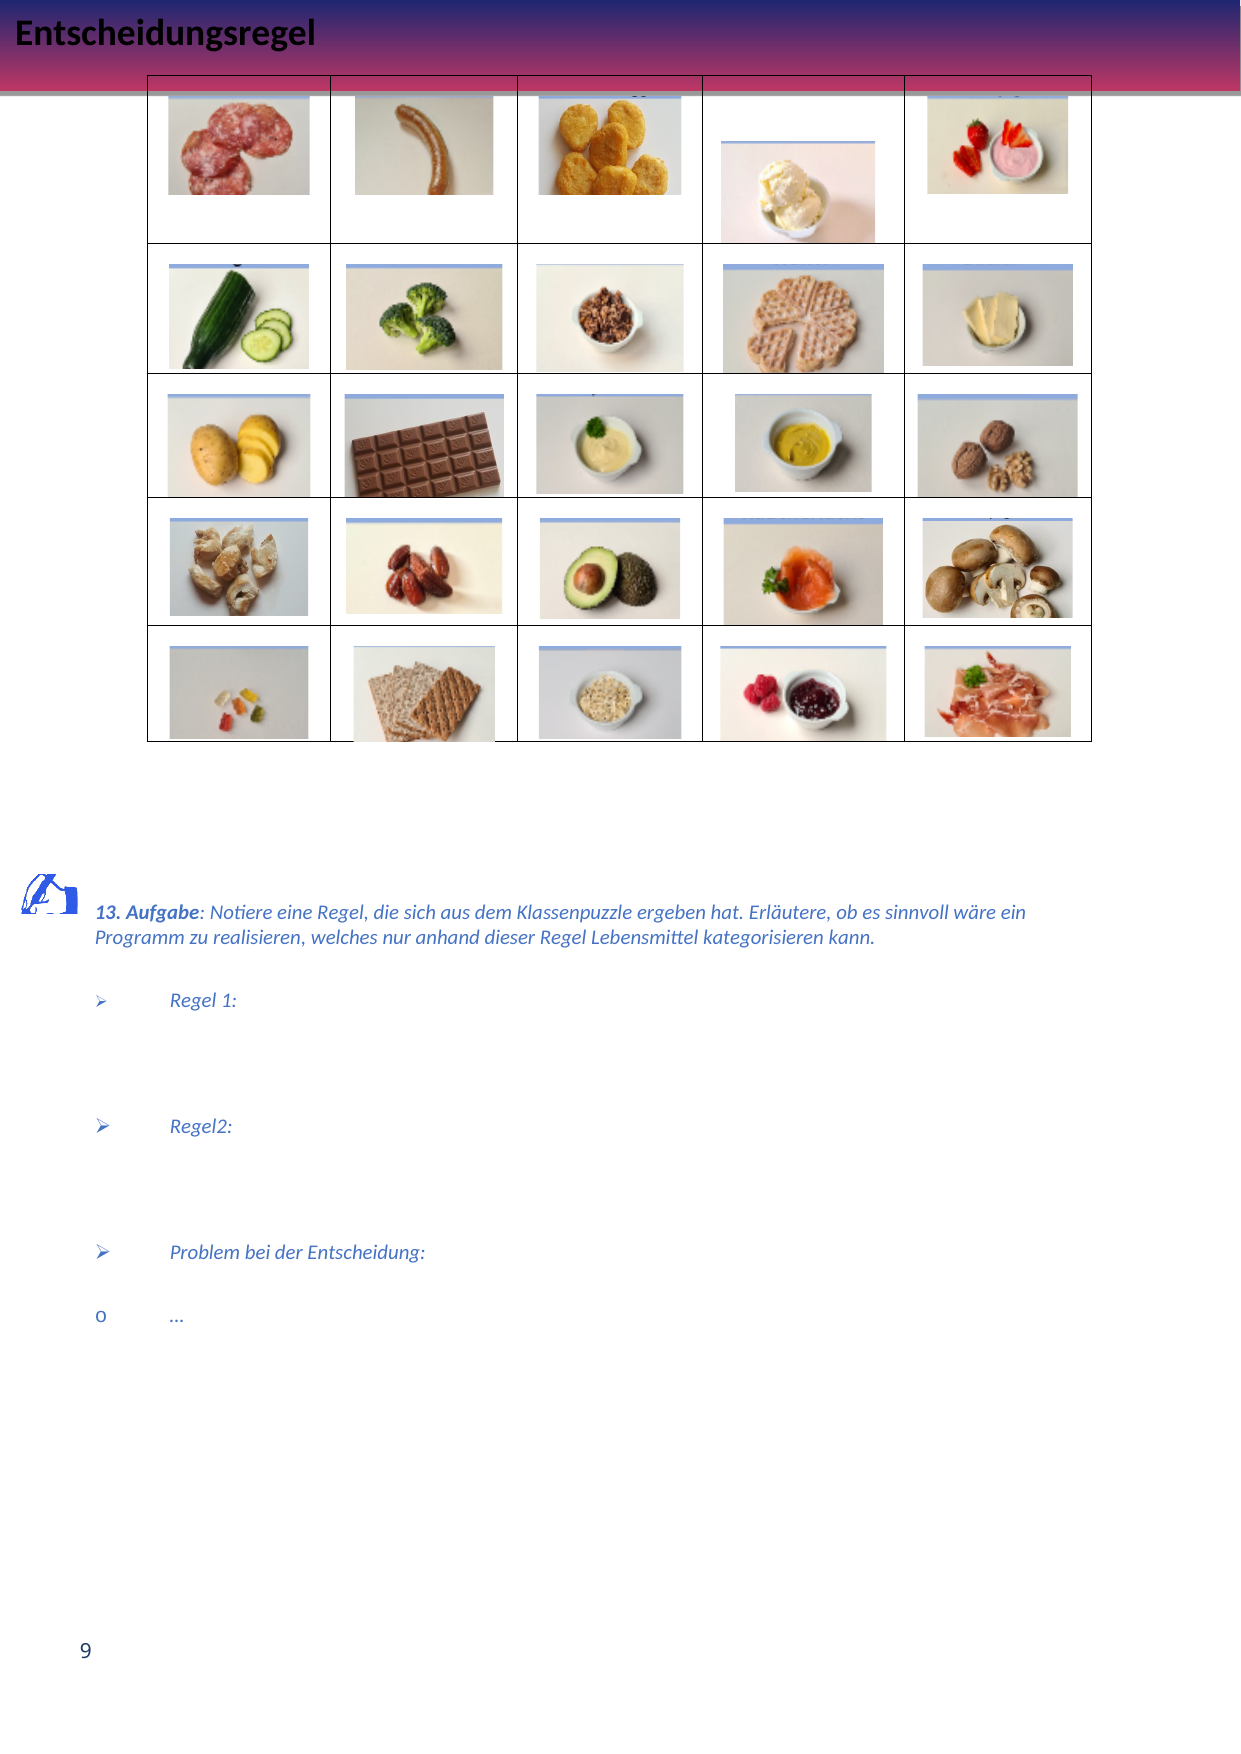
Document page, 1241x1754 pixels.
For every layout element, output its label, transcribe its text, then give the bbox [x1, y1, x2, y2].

table_cell [331, 626, 517, 741]
table_cell [703, 244, 904, 373]
table_cell [703, 498, 904, 625]
table_cell [905, 498, 1091, 625]
table_cell [148, 626, 330, 741]
list Regel2: [94, 1113, 1086, 1138]
table_cell [331, 244, 517, 373]
table_cell [905, 98, 1091, 242]
table_cell [331, 98, 517, 242]
table_cell [331, 374, 517, 497]
table_cell [703, 626, 904, 741]
table_cell [905, 374, 1091, 497]
table_cell [905, 244, 1091, 373]
table_cell [518, 626, 702, 741]
list Regel 1: [94, 987, 1086, 1013]
table_cell [905, 626, 1091, 741]
table_cell [703, 98, 904, 242]
table_cell [703, 374, 904, 497]
table_cell [518, 98, 702, 242]
list … [94, 1302, 1086, 1328]
text 13. Aufgabe: Notiere eine Regel, die sich aus dem Klassenpuzzle ergeben hat. Erläutere, ob es sinnvoll wäre ein Programm zu realisieren, welches nur anhand dieser Regel Lebensmittel kategorisieren kann. [94, 899, 1086, 950]
table_cell [518, 244, 702, 373]
table_cell [148, 498, 330, 625]
table_cell [331, 498, 517, 625]
table_header [95, 742, 141, 820]
table_cell [148, 244, 330, 373]
list Problem bei der Entscheidung: [94, 1239, 1086, 1264]
table_cell [518, 498, 702, 625]
table_cell [148, 98, 330, 242]
table_cell [148, 374, 330, 497]
table_header [141, 742, 1146, 820]
table_cell [518, 374, 702, 497]
